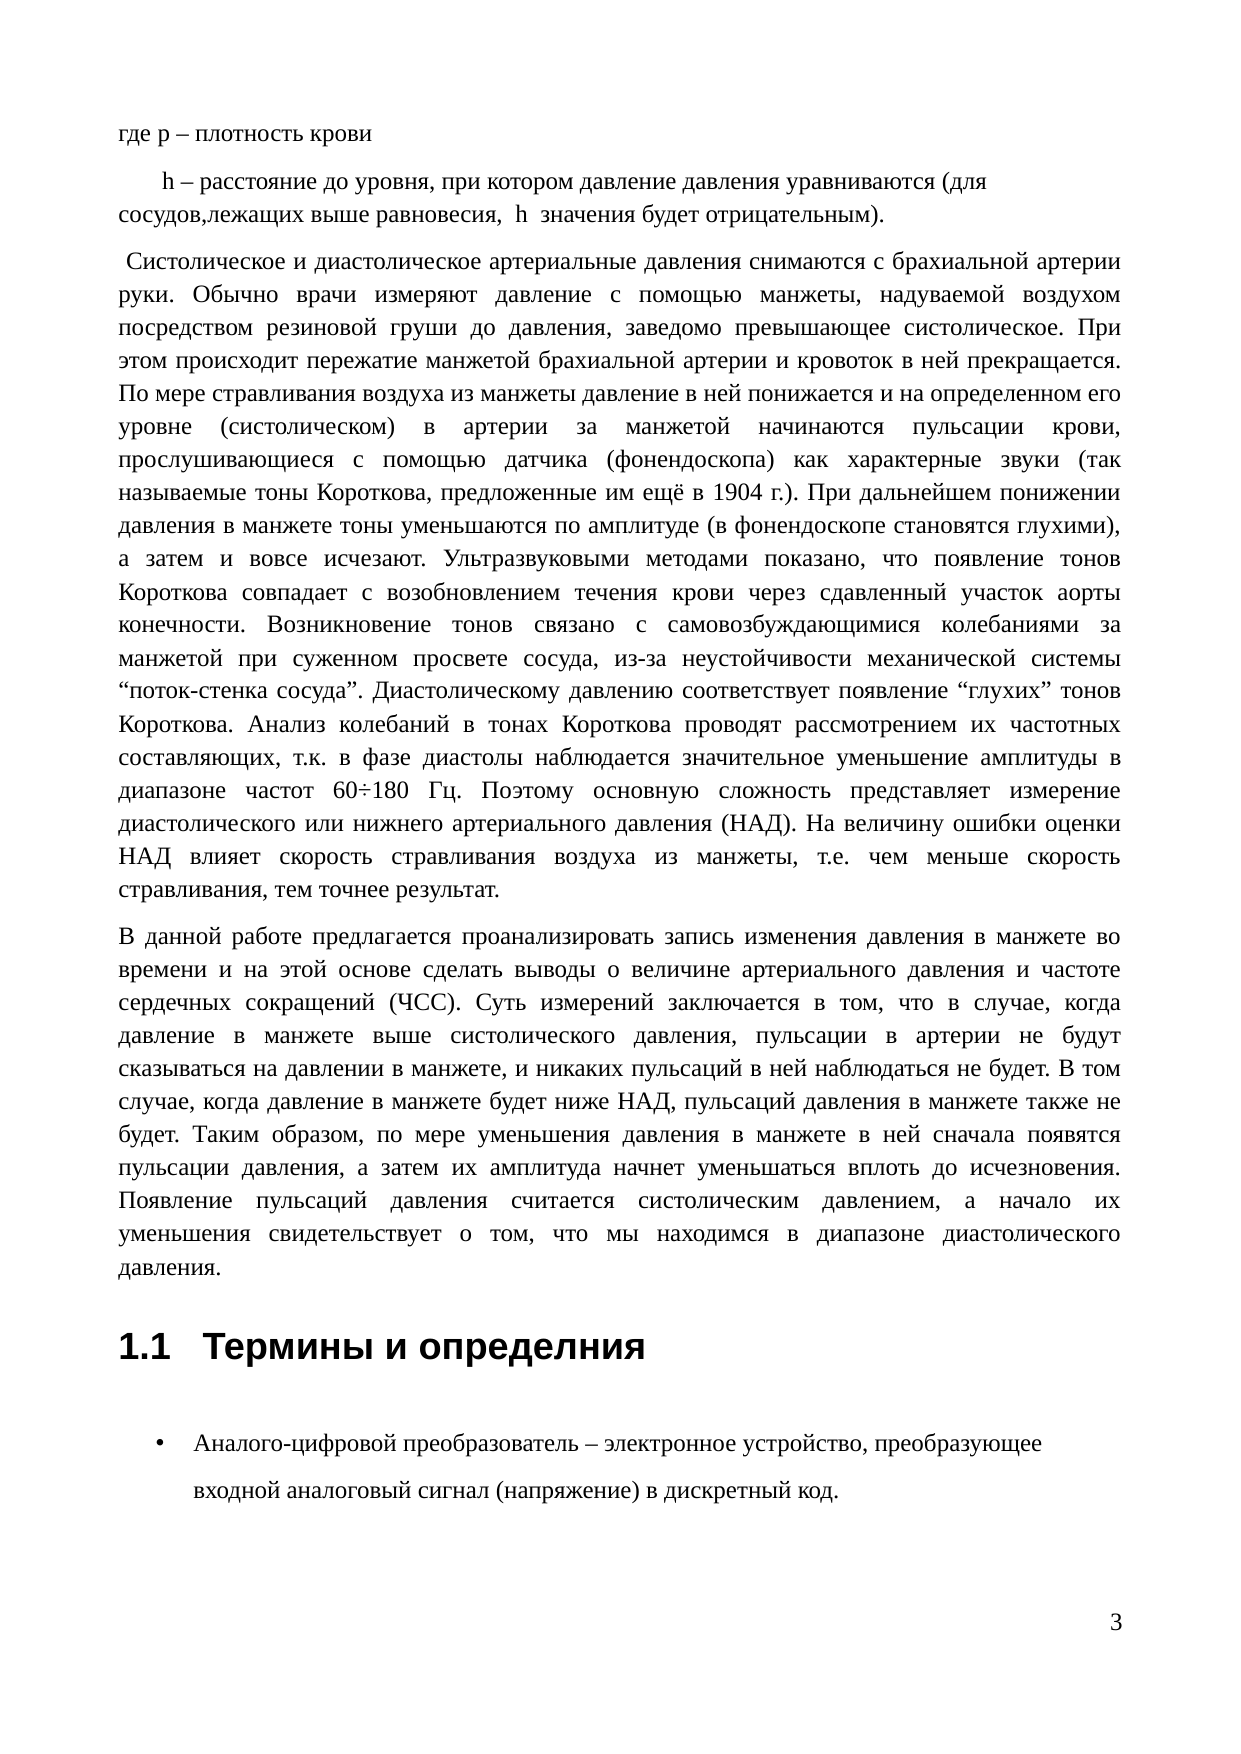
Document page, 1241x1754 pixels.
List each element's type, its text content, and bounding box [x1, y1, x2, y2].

list входной аналоговый сигнал (напряжение) в дискретный код. [193, 1476, 1110, 1504]
text где p – плотность крови [118, 118, 1122, 147]
text В данной работе предлагается проанализировать запись изменения давления в манжете во времени и на этой основе сделать выводы о величине артериального давления и частоте сердечных сокращений (ЧСС). Суть измерений заключается в том, что в случае, когда давление в манжете выше систолического давления, пульсации в артерии не будут сказываться на давлении в манжете, и никаких пульсаций в ней наблюдаться не будет. В том случае, когда давление в манжете будет ниже НАД, пульсаций давления в манжете также не будет. Таким образом, по мере уменьшения давления в манжете в ней сначала появятся пульсации давления, а затем их амплитуда начнет уменьшаться вплоть до исчезновения. Появление пульсаций давления считается систолическим давлением, а начало их уменьшения свидетельствует о том, что мы находимся в диапазоне диастолического давления. [118, 921, 1122, 1280]
list Аналого-цифровой преобразователь – электронное устройство, преобразующее [156, 1428, 1122, 1457]
text h – расстояние до уровня, при котором давление давления уравниваются (для сосудов,лежащих выше равновесия, h значения будет отрицательным). [118, 166, 1122, 227]
text Систолическое и диастолическое артериальные давления снимаются с брахиальной артерии руки. Обычно врачи измеряют давление с помощью манжеты, надуваемой воздухом посредством резиновой груши до давления, заведомо превышающее систолическое. При этом происходит пережатие манжетой брахиальной артерии и кровоток в ней прекращается. По мере стравливания воздуха из манжеты давление в ней понижается и на определенном его уровне (систолическом) в артерии за манжетой начинаются пульсации крови, прослушивающиеся с помощью датчика (фонендоскопа) как характерные звуки (так называемые тоны Короткова, предложенные им ещё в 1904 г.). При дальнейшем понижении давления в манжете тоны уменьшаются по амплитуде (в фонендоскопе становятся глухими), а затем и вовсе исчезают. Ультразвуковыми методами показано, что появление тонов Короткова совпадает с возобновлением течения крови через сдавленный участок аорты конечности. Возникновение тонов связано с самовозбуждающимися колебаниями за манжетой при суженном просвете сосуда, из-за неустойчивости механической системы “поток-стенка сосуда”. Диастолическому давлению соответствует появление “глухих” тонов Короткова. Анализ колебаний в тонах Короткова проводят рассмотрением их частотных составляющих, т.к. в фазе диастолы наблюдается значительное уменьшение амплитуды в диапазоне частот 60÷180 Гц. Поэтому основную сложность представляет измерение диастолического или нижнего артериального давления (НАД). На величину ошибки оценки НАД влияет скорость стравливания воздуха из манжеты, т.е. чем меньше скорость стравливания, тем точнее результат. [118, 246, 1122, 902]
subtitle 1.1 Термины и определния [118, 1324, 1122, 1368]
